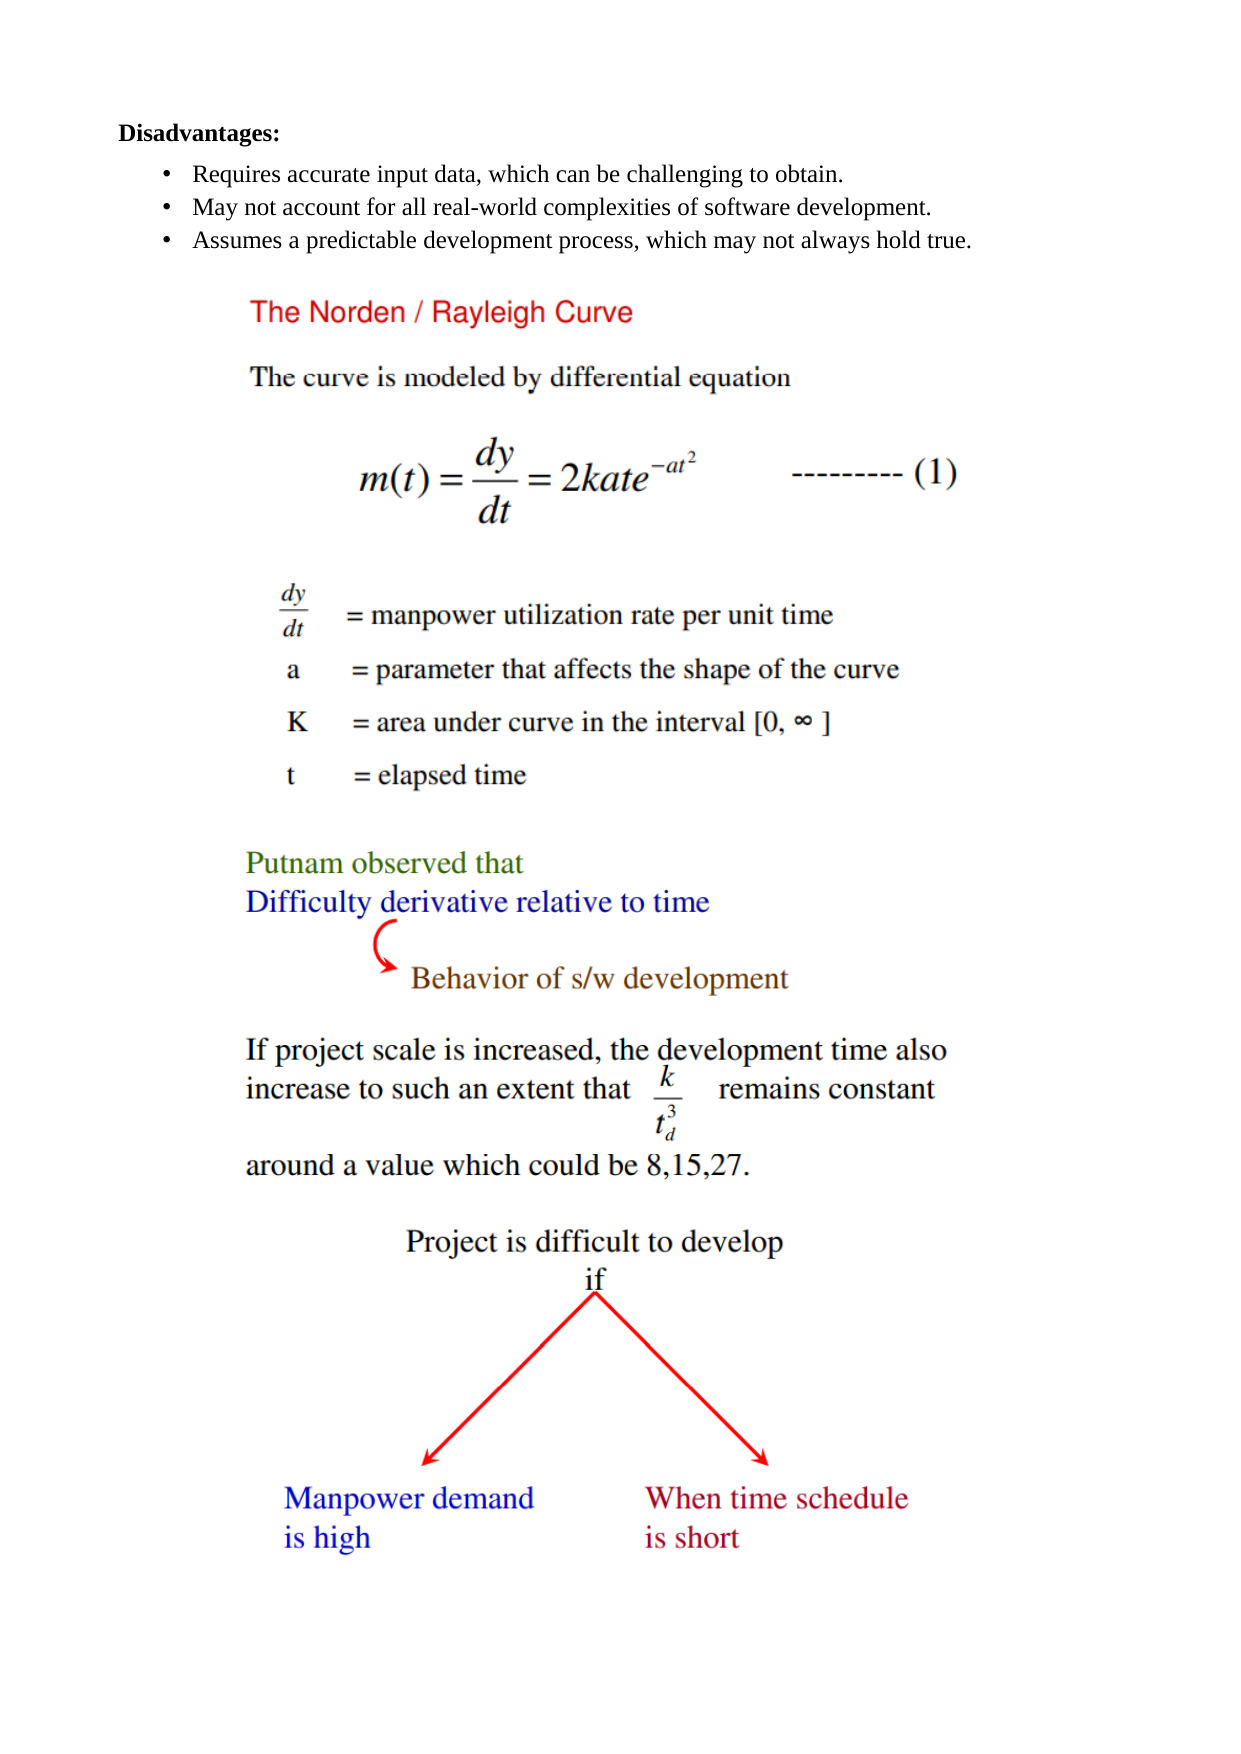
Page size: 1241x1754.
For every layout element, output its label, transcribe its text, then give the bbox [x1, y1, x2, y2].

list Assumes a predictable development process, which may not always hold true. [162, 225, 1122, 254]
picture [268, 1206, 920, 1587]
picture [231, 849, 951, 1196]
subtitle Disadvantages: [118, 118, 1122, 147]
list May not account for all real-world complexities of software development. [162, 192, 1122, 221]
list Requires accurate input data, which can be challenging to obtain. [162, 159, 1122, 188]
picture [231, 279, 961, 804]
